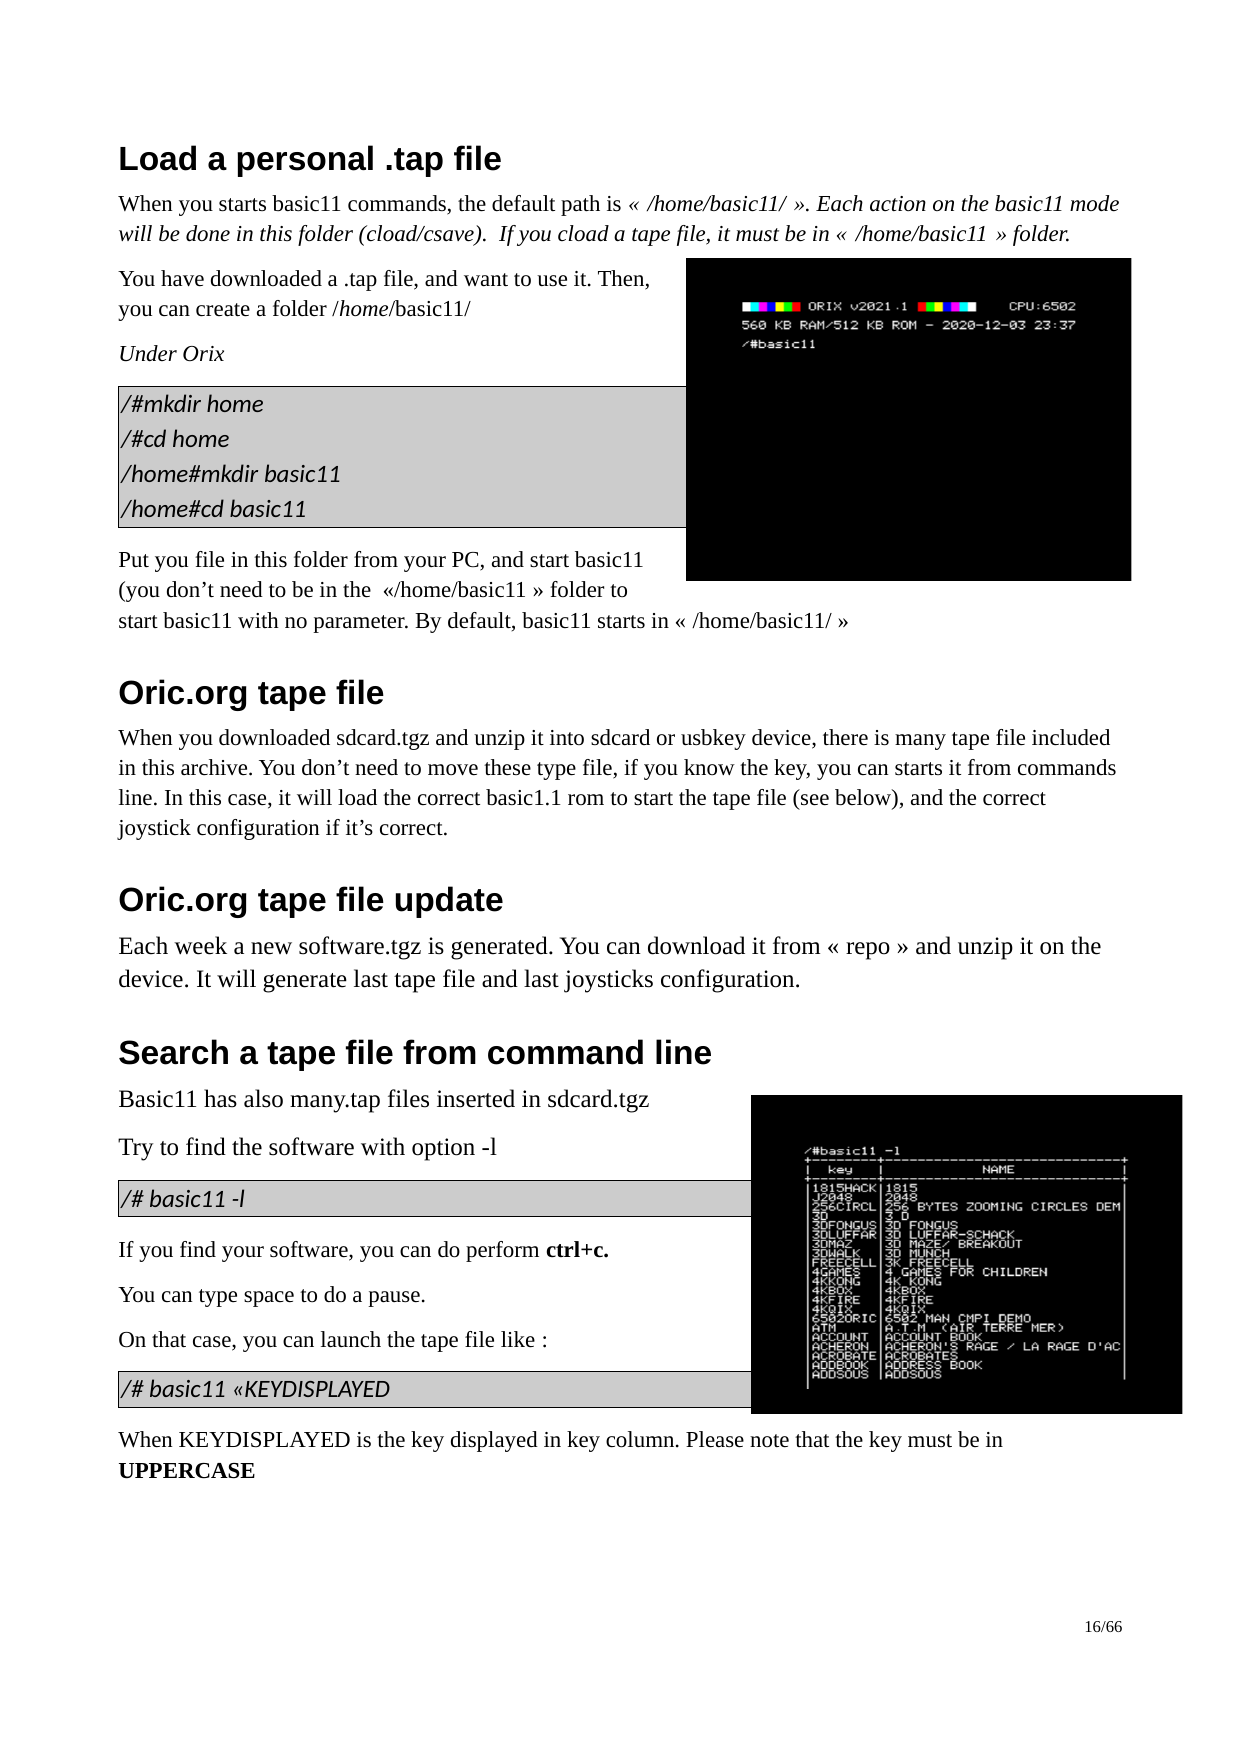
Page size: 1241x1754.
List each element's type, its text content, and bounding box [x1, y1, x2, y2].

text /#mkdir home /#cd home /home#mkdir basic11 /home#cd basic11 [119, 387, 686, 527]
subtitle Oric.org tape file [118, 673, 1122, 711]
text Try to find the software with option -l [118, 1132, 751, 1161]
text On that case, you can launch the tape file like : [118, 1326, 751, 1352]
text If you find your software, you can do perform ctrl+c. [118, 1236, 751, 1262]
text When you starts basic11 commands, the default path is « /home/basic11/ ». Each action on the basic11 mode will be done in this folder (cload/csave). If you cload a tape file, it must be in « /home/basic11 » folder. [118, 190, 1122, 247]
subtitle Search a tape file from command line [118, 1033, 1122, 1072]
subtitle Oric.org tape file update [118, 880, 1122, 919]
picture [686, 258, 1132, 581]
text When you downloaded sdcard.tgz and unzip it into sdcard or usbkey device, there is many tape file included in this archive. You don’t need to move these type file, if you know the key, you can starts it from commands line. In this case, it will load the correct basic1.1 rom to start the tape file (see below), and the correct joystick configuration if it’s correct. [118, 724, 1122, 841]
text /# basic11 -l [119, 1181, 751, 1216]
picture [751, 1095, 1183, 1414]
text Each week a new software.tgz is generated. You can download it from « repo » and unzip it on the device. It will generate last tape file and last joysticks configuration. [118, 931, 1122, 993]
text /# basic11 «KEYDISPLAYED [119, 1372, 751, 1407]
subtitle Load a personal .tap file [118, 139, 1122, 178]
text When KEYDISPLAYED is the key displayed in key column. Please note that the key must be in UPPERCASE [118, 1426, 1122, 1483]
text You have downloaded a .tap file, and want to use it. Then, you can create a folder /home/basic11/ [118, 265, 686, 322]
text Put you file in this folder from your PC, and start basic11 (you don’t need to be in the «/home/basic11 » folder to start basic11 with no parameter. By default, basic11 starts in « /home/basic11/ » [118, 546, 1122, 633]
text Under Orix [118, 341, 686, 367]
text Basic11 has also many.tap files inserted in sdcard.tgz [118, 1084, 1122, 1113]
text You can type space to do a pause. [118, 1281, 751, 1307]
